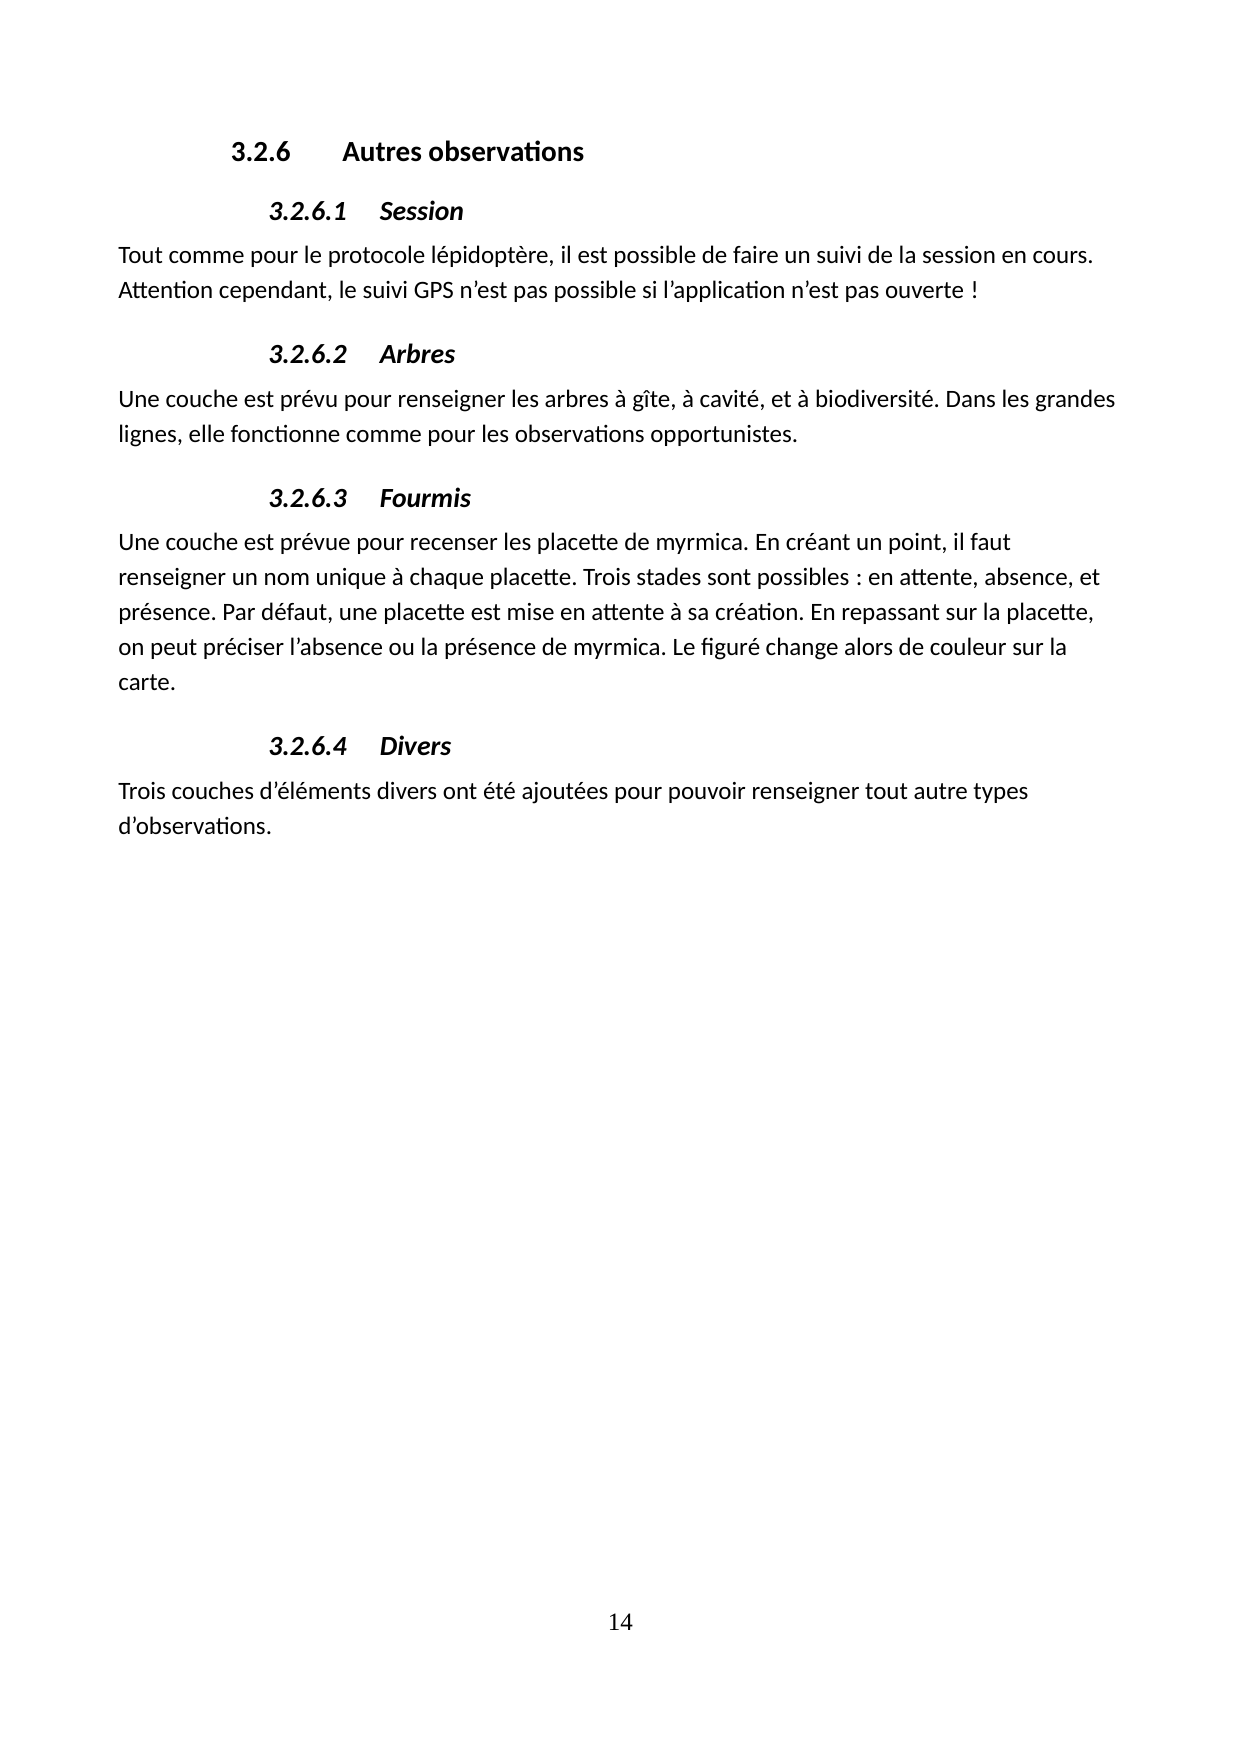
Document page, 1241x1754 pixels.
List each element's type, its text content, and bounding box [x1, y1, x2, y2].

subtitle Session [268, 193, 1122, 227]
text Tout comme pour le protocole lépidoptère, il est possible de faire un suivi de la session en cours. Attention cependant, le suivi GPS n’est pas possible si l’application n’est pas ouverte ! [118, 240, 1122, 305]
subtitle Fourmis [268, 480, 1122, 514]
subtitle Autres observations [231, 133, 1122, 168]
subtitle Divers [268, 729, 1122, 762]
text Une couche est prévu pour renseigner les arbres à gîte, à cavité, et à biodiversité. Dans les grandes lignes, elle fonctionne comme pour les observations opportunistes. [118, 383, 1122, 449]
text Une couche est prévue pour recenser les placette de myrmica. En créant un point, il faut renseigner un nom unique à chaque placette. Trois stades sont possibles : en attente, absence, et présence. Par défaut, une placette est mise en attente à sa création. En repassant sur la placette, on peut préciser l’absence ou la présence de myrmica. Le figuré change alors de couleur sur la carte. [118, 527, 1122, 697]
subtitle Arbres [268, 337, 1122, 371]
text Trois couches d’éléments divers ont été ajoutées pour pouvoir renseigner tout autre types d’observations. [118, 775, 1122, 841]
